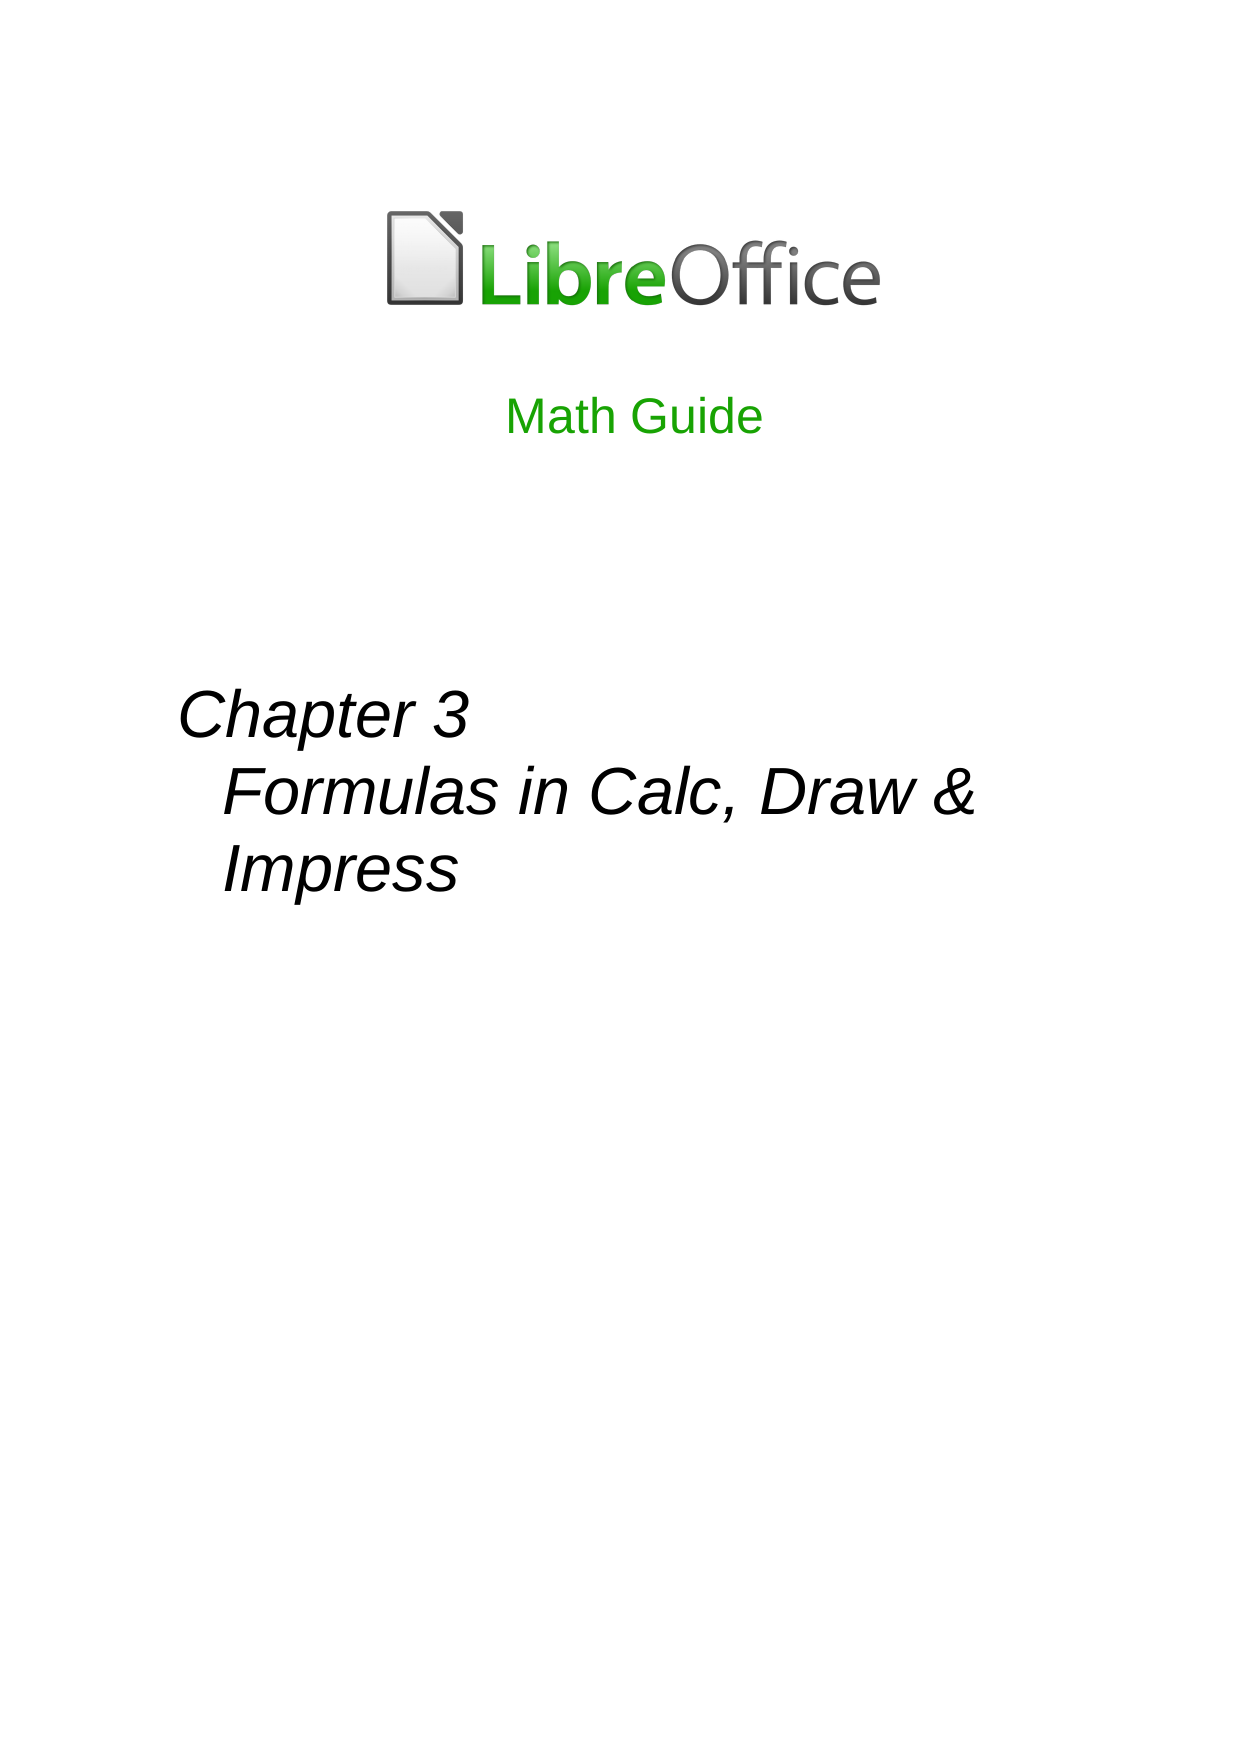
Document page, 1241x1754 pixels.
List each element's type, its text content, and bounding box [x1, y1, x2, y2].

title Chapter 3 Formulas in Calc, Draw & Impress [177, 675, 1093, 905]
text Příručka programu Math [177, 387, 1093, 444]
picture [382, 206, 883, 312]
